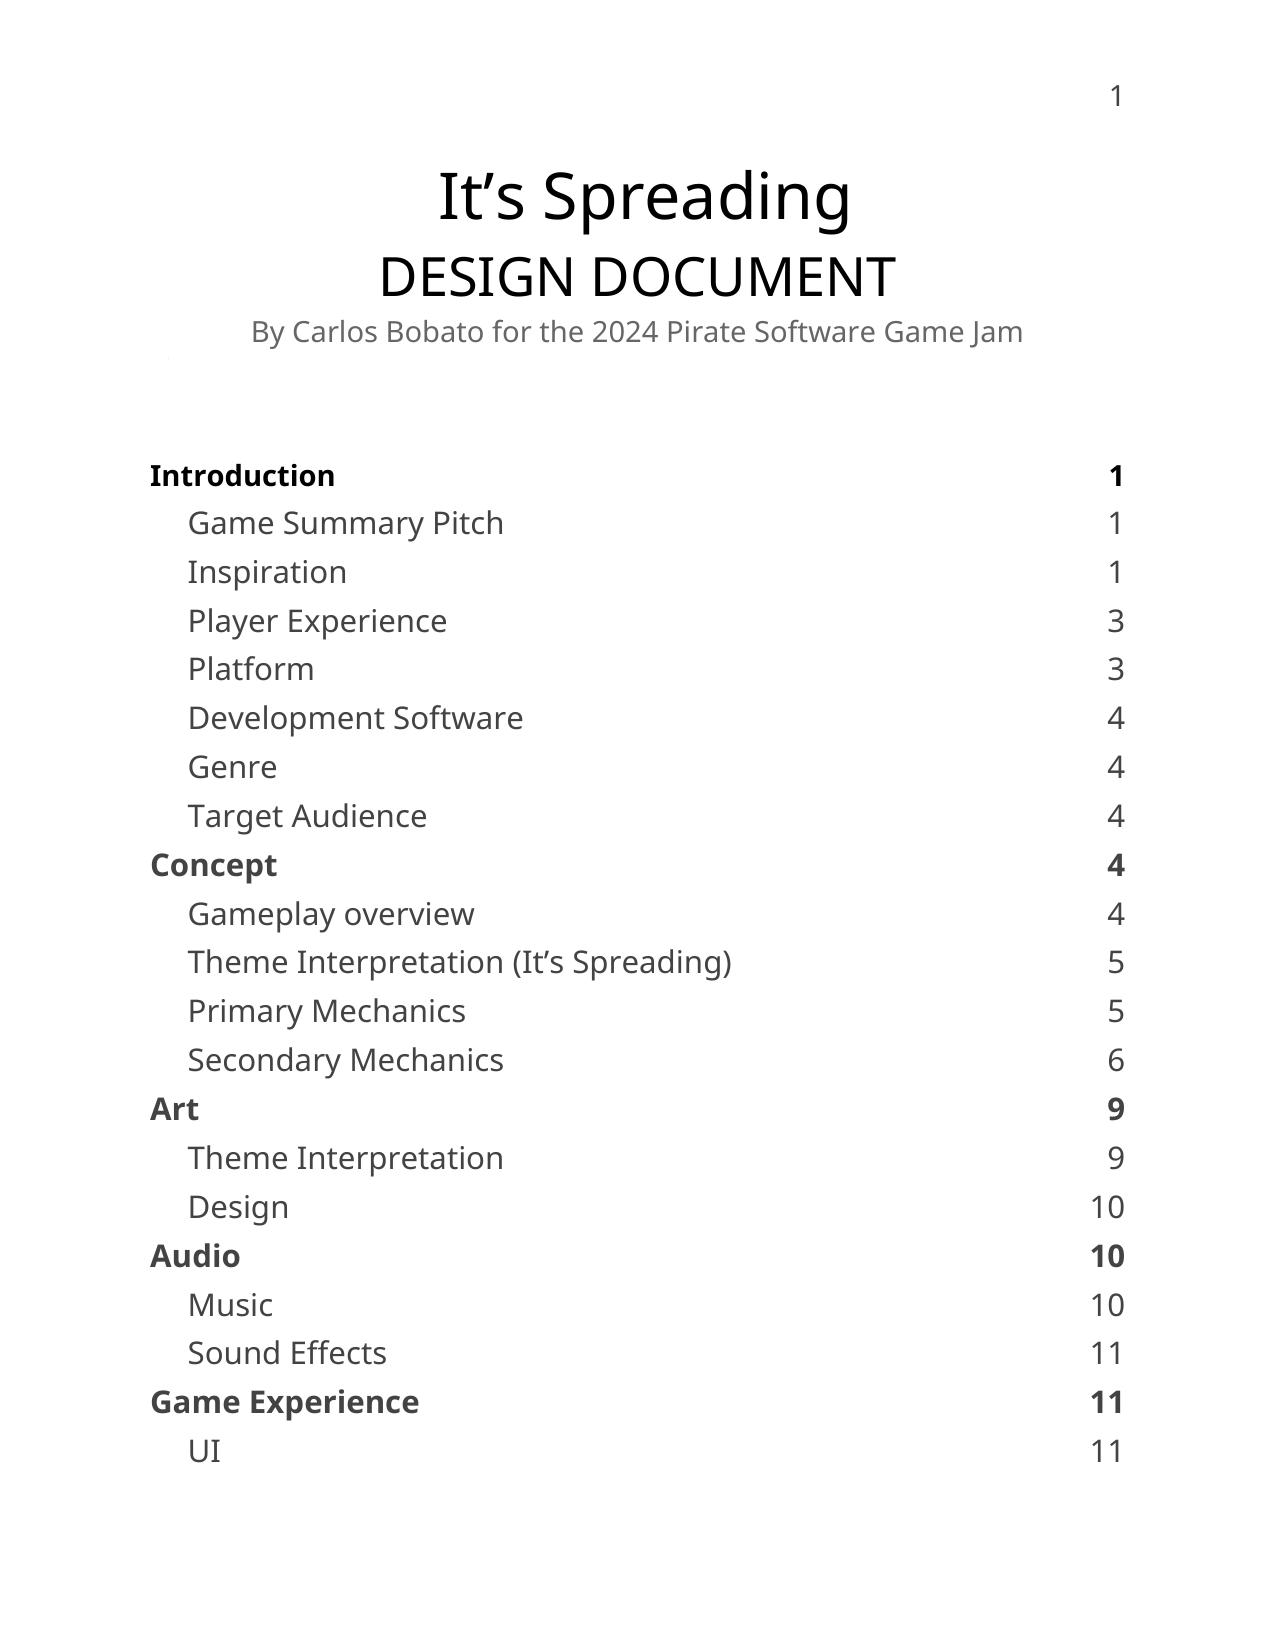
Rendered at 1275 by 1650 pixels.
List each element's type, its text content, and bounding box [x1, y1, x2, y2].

text Secondary Mechanics 6 [187, 1038, 1125, 1081]
text Introduction 1 [150, 455, 1125, 494]
text Theme Interpretation (It’s Spreading) 5 [187, 941, 1125, 983]
text Design 10 [187, 1185, 1125, 1227]
text Genre 4 [187, 745, 1125, 788]
text Audio 10 [150, 1234, 1125, 1276]
text Game Experience 11 [150, 1380, 1125, 1423]
text Development Software 4 [187, 696, 1125, 739]
text Platform 3 [187, 647, 1125, 690]
text Sound Effects 11 [187, 1331, 1125, 1374]
text Concept 4 [150, 843, 1125, 885]
title It’s Spreading [150, 150, 1125, 238]
text Game Summary Pitch 1 [187, 501, 1125, 543]
title DESIGN DOCUMENT [150, 238, 1125, 312]
text Theme Interpretation 9 [187, 1136, 1125, 1178]
text Art 9 [150, 1087, 1125, 1130]
text Music 10 [187, 1282, 1125, 1325]
text Primary Mechanics 5 [187, 989, 1125, 1032]
text Target Audience 4 [187, 794, 1125, 837]
text UI 11 [187, 1429, 1125, 1472]
text By Carlos Bobato for the 2024 Pirate Software Game Jam [150, 312, 1125, 351]
text Gameplay overview 4 [187, 892, 1125, 934]
text Inspiration 1 [187, 550, 1125, 592]
text Player Experience 3 [187, 598, 1125, 641]
